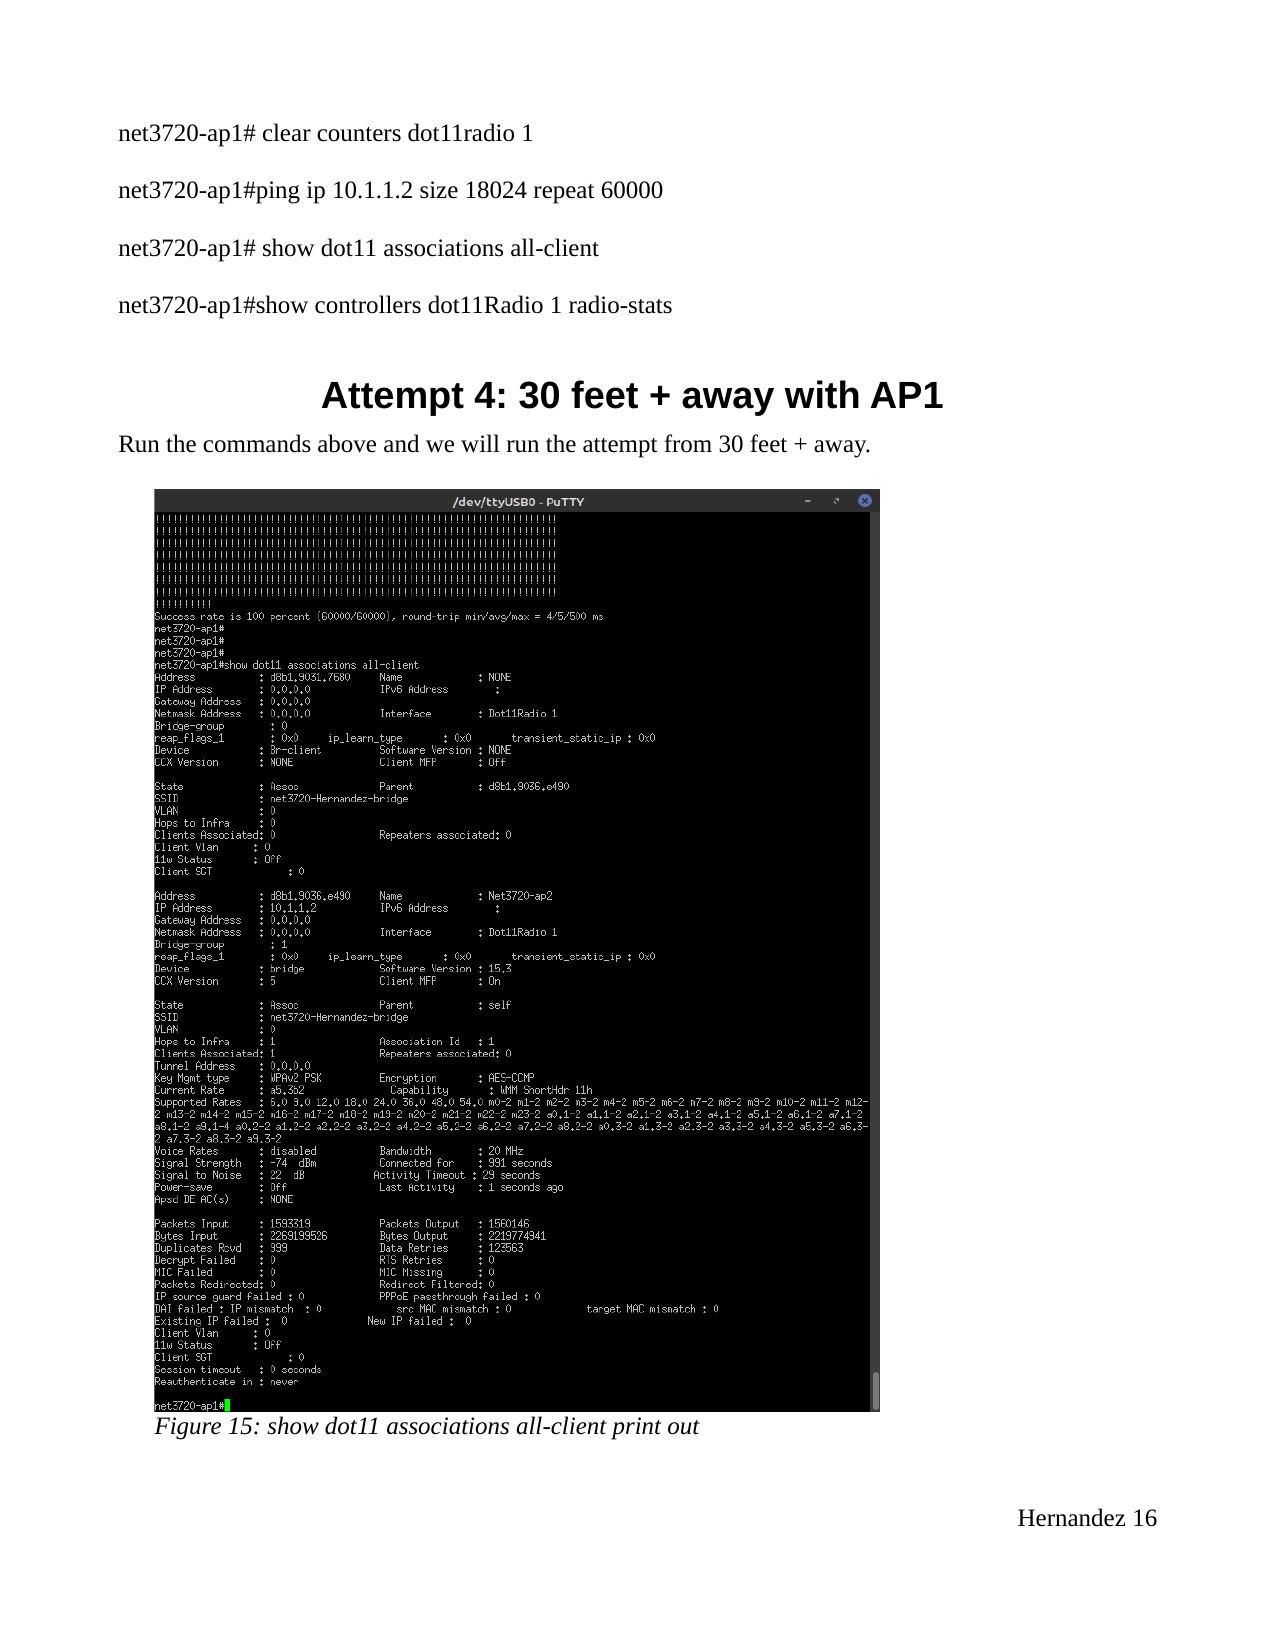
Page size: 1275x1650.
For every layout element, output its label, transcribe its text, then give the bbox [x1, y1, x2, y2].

text Run the commands above and we will run the attempt from 30 feet + away. [118, 429, 1157, 458]
text net3720-ap1# clear counters dot11radio 1 [118, 118, 1157, 147]
text net3720-ap1#show controllers dot11Radio 1 radio-stats [118, 291, 1157, 319]
text Figure 15: show dot11 associations all-client print out [154, 1412, 880, 1440]
subtitle Attempt 4: 30 feet + away with AP1 [118, 373, 1157, 417]
picture [154, 489, 880, 1412]
text net3720-ap1# show dot11 associations all-client [118, 233, 1157, 262]
text net3720-ap1#ping ip 10.1.1.2 size 18024 repeat 60000 [118, 176, 1157, 204]
